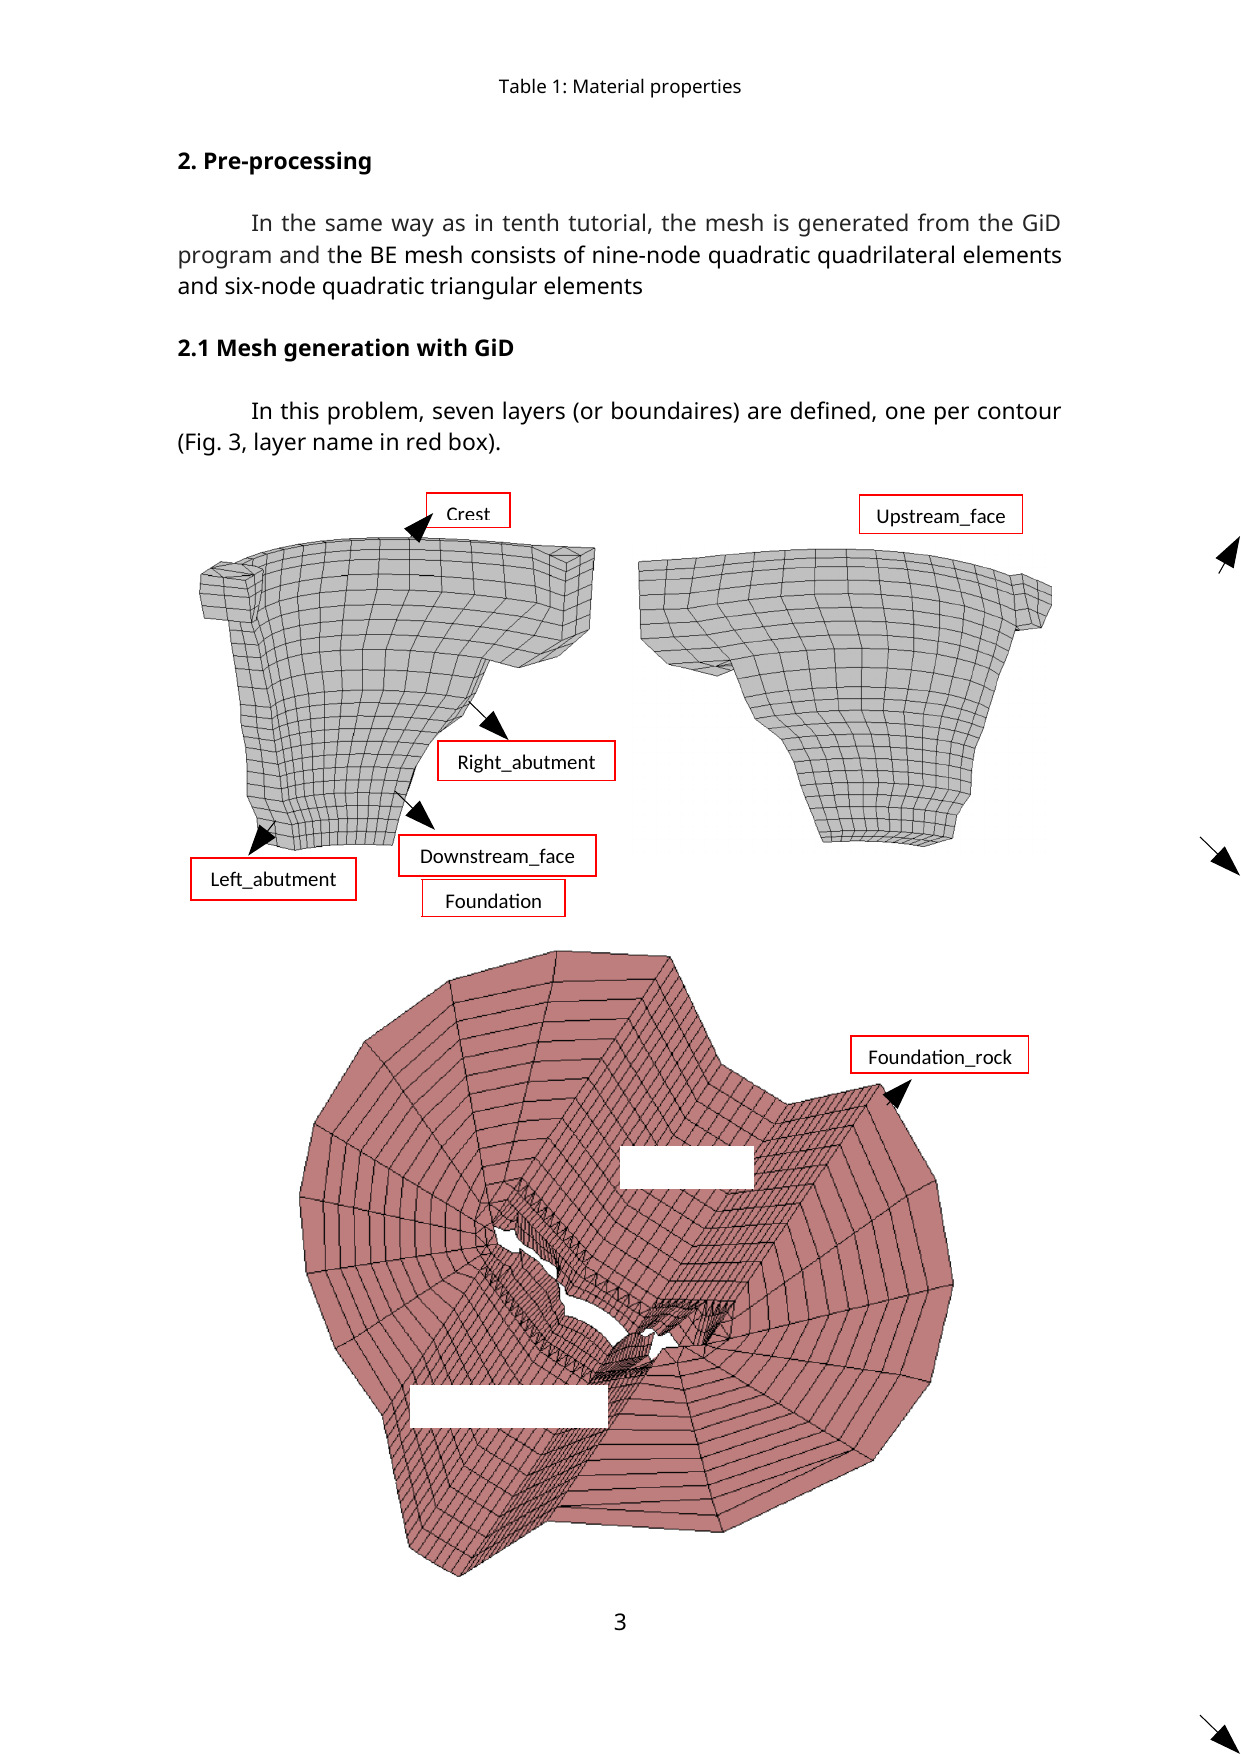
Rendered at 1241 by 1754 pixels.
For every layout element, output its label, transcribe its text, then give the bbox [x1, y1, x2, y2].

text Table 1: Material properties [177, 74, 1063, 99]
text In the same way as in tenth tutorial, the mesh is generated from the GiD program and the BE mesh consists of nine-node quadratic quadrilateral elements and six-node quadratic triangular elements [177, 207, 1063, 301]
table_header [423, 880, 564, 916]
text 2.1 Mesh generation with GiD [177, 332, 1063, 363]
table_header [177, 489, 619, 932]
table_header [620, 489, 1062, 932]
text 2. Pre-processing [177, 145, 1063, 176]
text In this problem, seven layers (or boundaires) are defined, one per contour (Fig. 3, layer name in red box). [177, 395, 1063, 457]
table_cell [177, 932, 1062, 1596]
